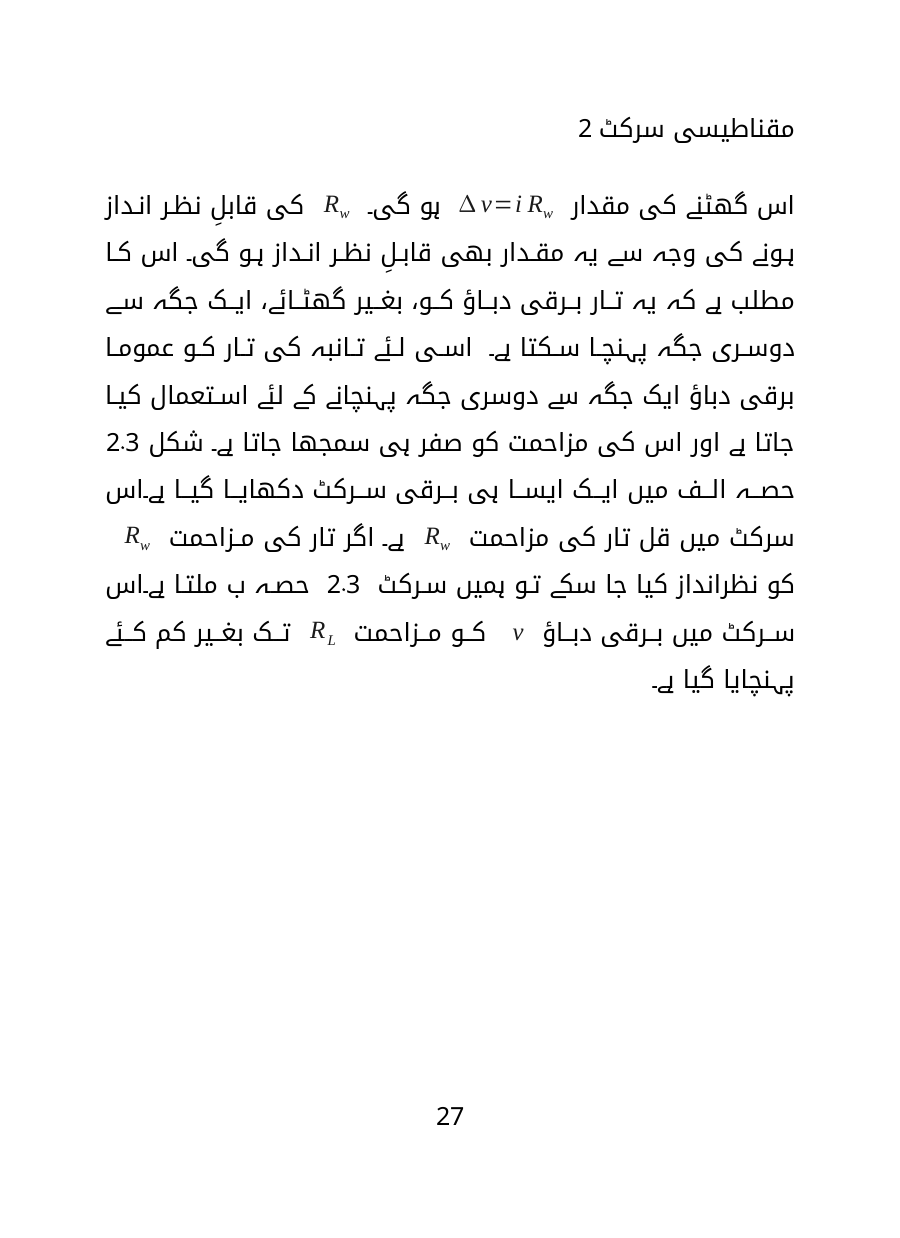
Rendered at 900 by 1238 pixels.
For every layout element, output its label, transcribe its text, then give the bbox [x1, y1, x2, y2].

text برقی سرکٹ میں برقی دباؤ کی وجہ سے سرکٹ میں برقی رو پیدا ہوتا ہے۔ تانبہ کی موصلیت ہے جہاں موصلیت کی اکائی ہے۔لہٰذا تانبہ کی بنی تار کی برقی مزاحمت قابلِ نظرانداز ہوتی ہے۔اگر ایسی تار میں برقی روکا بہاو ہو، تو اس تار کی مزاحمت میں، اُہم کے قانون کے تحت، برقی دباؤ گھٹے گا اور اس گھٹنے کی مقدارہو گی۔کی قابلِ نظر انداز ہونے کی وجہ سے یہ مقدار بھی قابلِ نظر انداز ہو گی۔ اس کا مطلب ہے کہ یہ تار برقی دباؤ کو، بغیر گھٹائے، ایک جگہ سے دوسری جگہ پہنچا سکتا ہے۔ اسی لئے تانبہ کی تار کو عموما برقی دباؤ ایک جگہ سے دوسری جگہ پہنچانے کے لئے استعمال کیا جاتا ہے اور اس کی مزاحمت کو صفر ہی سمجھا جاتا ہے۔ شکل 2.3 حصہ الف میں ایک ایسا ہی برقی سرکٹ دکھایا گیا ہے۔اس سرکٹ میں قل تار کی مزاحمتہے۔ اگر تار کی مزاحمت کو نظرانداز کیا جا سکے تو ہمیں سرکٹ 2.3 حصہ ب ملتا ہے۔اس سرکٹ میں برقی دباؤ کو مزاحمتتک بغیر کم کئے پہنچایا گیا ہے۔ [105, 182, 795, 704]
